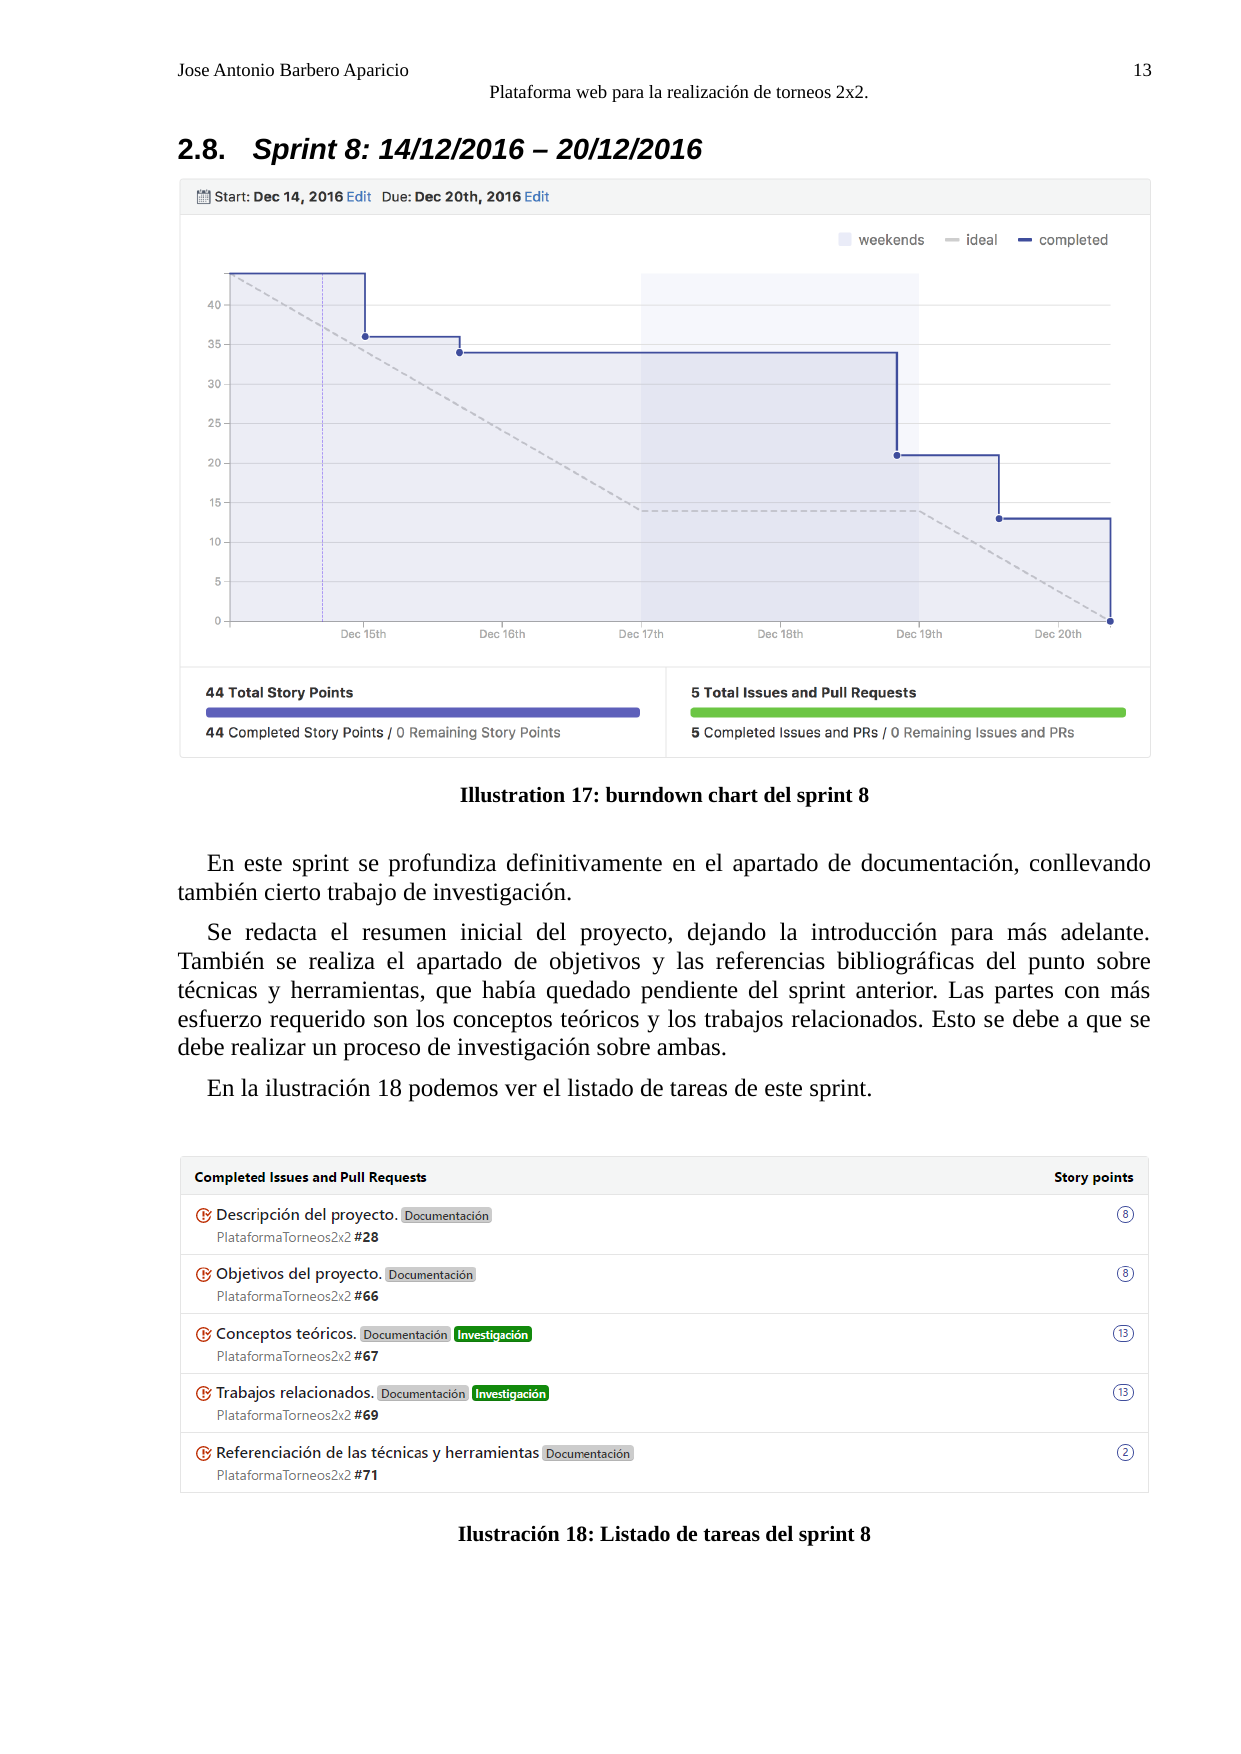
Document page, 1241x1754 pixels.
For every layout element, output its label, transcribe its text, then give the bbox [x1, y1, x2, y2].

text Se redacta el resumen inicial del proyecto, dejando la introducción para más adelante. También se realiza el apartado de objetivos y las referencias bibliográficas del punto sobre técnicas y herramientas, que había quedado pendiente del sprint anterior. Las partes con más esfuerzo requerido son los conceptos teóricos y los trabajos relacionados. Esto se debe a que se debe realizar un proceso de investigación sobre ambas. [177, 917, 1152, 1061]
text Illustration 17: burndown chart del sprint 8 [177, 758, 1152, 808]
text Ilustración 18: Listado de tareas del sprint 8 [177, 1496, 1152, 1546]
text En este sprint se profundiza definitivamente en el apartado de documentación, conllevando también cierto trabajo de investigación. [177, 848, 1152, 906]
picture [177, 1153, 1152, 1496]
picture [177, 177, 1152, 758]
text En la ilustración 18 podemos ver el listado de tareas de este sprint. [177, 1073, 1152, 1102]
subtitle Sprint 8: 14/12/2016 – 20/12/2016 [177, 132, 1152, 165]
